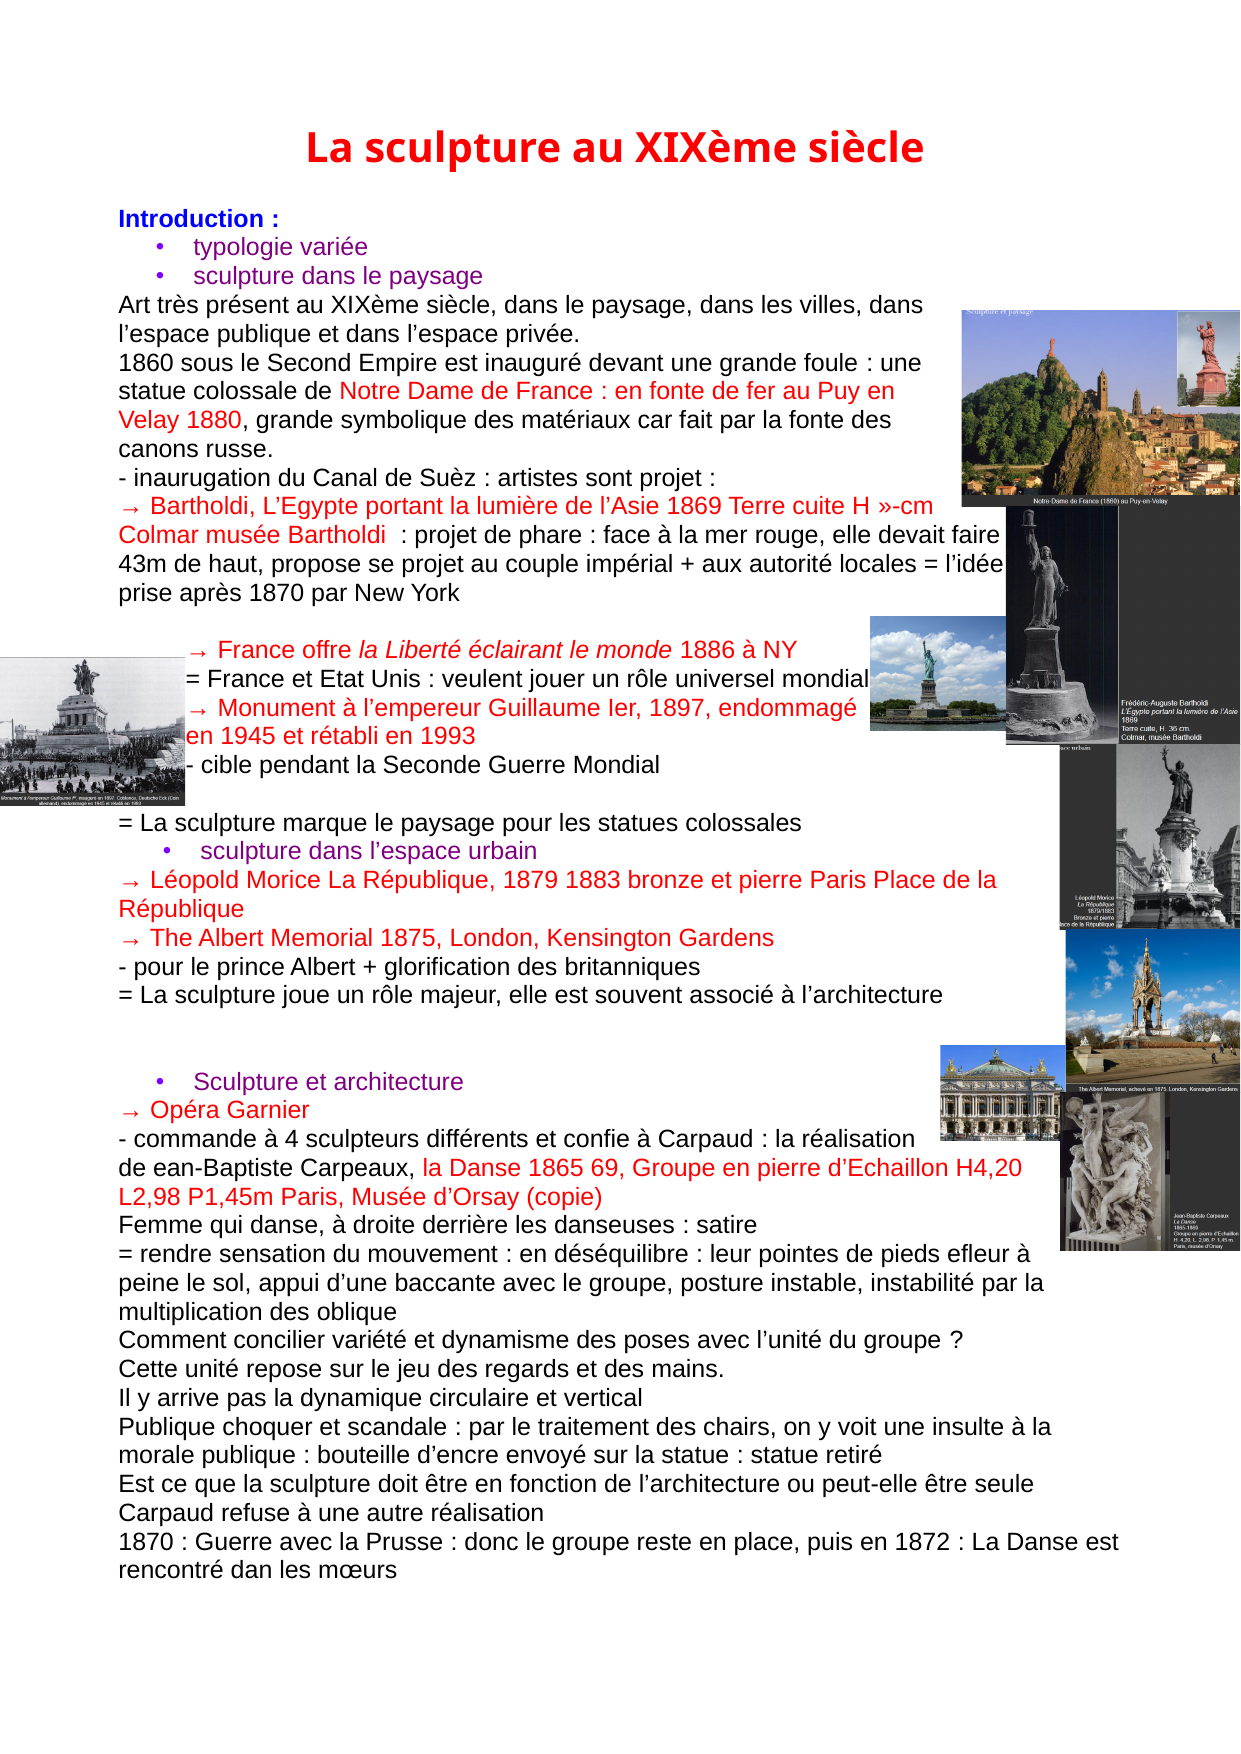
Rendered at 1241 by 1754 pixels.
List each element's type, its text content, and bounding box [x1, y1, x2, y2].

text = La sculpture joue un rôle majeur, elle est souvent associé à l’architecture [118, 980, 1065, 1009]
text = France et Etat Unis : veulent jouer un rôle universel mondial [186, 664, 870, 693]
text - commande à 4 sculpteurs différents et confie à Carpaud : la réalisation de ean-Baptiste Carpeaux, la Danse 1865 69, Groupe en pierre d’Echaillon H4,20 L2,98 P1,45m Paris, Musée d’Orsay (copie) [118, 1124, 1060, 1210]
text 1870 : Guerre avec la Prusse : donc le groupe reste en place, puis en 1872 : La Danse est rencontré dan les mœurs [118, 1527, 1122, 1584]
picture [870, 310, 1241, 1251]
text → The Albert Memorial 1875, London, Kensington Gardens [118, 923, 1065, 951]
text → Opéra Garnier [118, 1095, 940, 1124]
text → Monument à l’empereur Guillaume Ier, 1897, endommagé en 1945 et rétabli en 1993 [186, 693, 1059, 750]
text → France offre la Liberté éclairant le monde 1886 à NY [118, 635, 870, 664]
text - inaurugation du Canal de Suèz : artistes sont projet : [118, 463, 961, 491]
picture [0, 657, 186, 806]
text 1860 sous le Second Empire est inauguré devant une grande foule : une statue colossale de Notre Dame de France : en fonte de fer au Puy en Velay 1880, grande symbolique des matériaux car fait par la fonte des canons russe. [118, 348, 961, 463]
text La sculpture au XIXème siècle [118, 118, 1122, 175]
text = La sculpture marque le paysage pour les statues colossales [118, 808, 1059, 836]
list typologie variée [156, 232, 1122, 261]
text Art très présent au XIXème siècle, dans le paysage, dans les villes, dans l’espace publique et dans l’espace privée. [118, 290, 1122, 348]
text Introduction : [118, 204, 1122, 232]
list sculpture dans l’espace urbain [163, 836, 1059, 865]
text Publique choquer et scandale : par le traitement des chairs, on y voit une insulte à la morale publique : bouteille d’encre envoyé sur la statue : statue retiré [118, 1412, 1122, 1469]
text Est ce que la sculpture doit être en fonction de l’architecture ou peut-elle être seule [118, 1469, 1122, 1498]
text = rendre sensation du mouvement : en déséquilibre : leur pointes de pieds efleur à peine le sol, appui d’une baccante avec le groupe, posture instable, instabilité par la multiplication des oblique [118, 1239, 1122, 1325]
text Il y arrive pas la dynamique circulaire et vertical [118, 1383, 1122, 1412]
list Sculpture et architecture [156, 1066, 940, 1095]
list sculpture dans le paysage [156, 261, 1122, 290]
text Carpaud refuse à une autre réalisation [118, 1498, 1122, 1527]
text Femme qui danse, à droite derrière les danseuses : satire [118, 1210, 1060, 1239]
text → Léopold Morice La République, 1879 1883 bronze et pierre Paris Place de la République [118, 865, 1059, 923]
text → Bartholdi, L’Egypte portant la lumière de l’Asie 1869 Terre cuite H »-cm Colmar musée Bartholdi : projet de phare : face à la mer rouge, elle devait faire 43m de haut, propose se projet au couple impérial + aux autorité locales = l’idée prise après 1870 par New York [118, 491, 1005, 606]
text Comment concilier variété et dynamisme des poses avec l’unité du groupe ? [118, 1325, 1122, 1354]
text - pour le prince Albert + glorification des britanniques [118, 951, 1065, 980]
text - cible pendant la Seconde Guerre Mondial [186, 750, 1059, 779]
text Cette unité repose sur le jeu des regards et des mains. [118, 1354, 1122, 1383]
